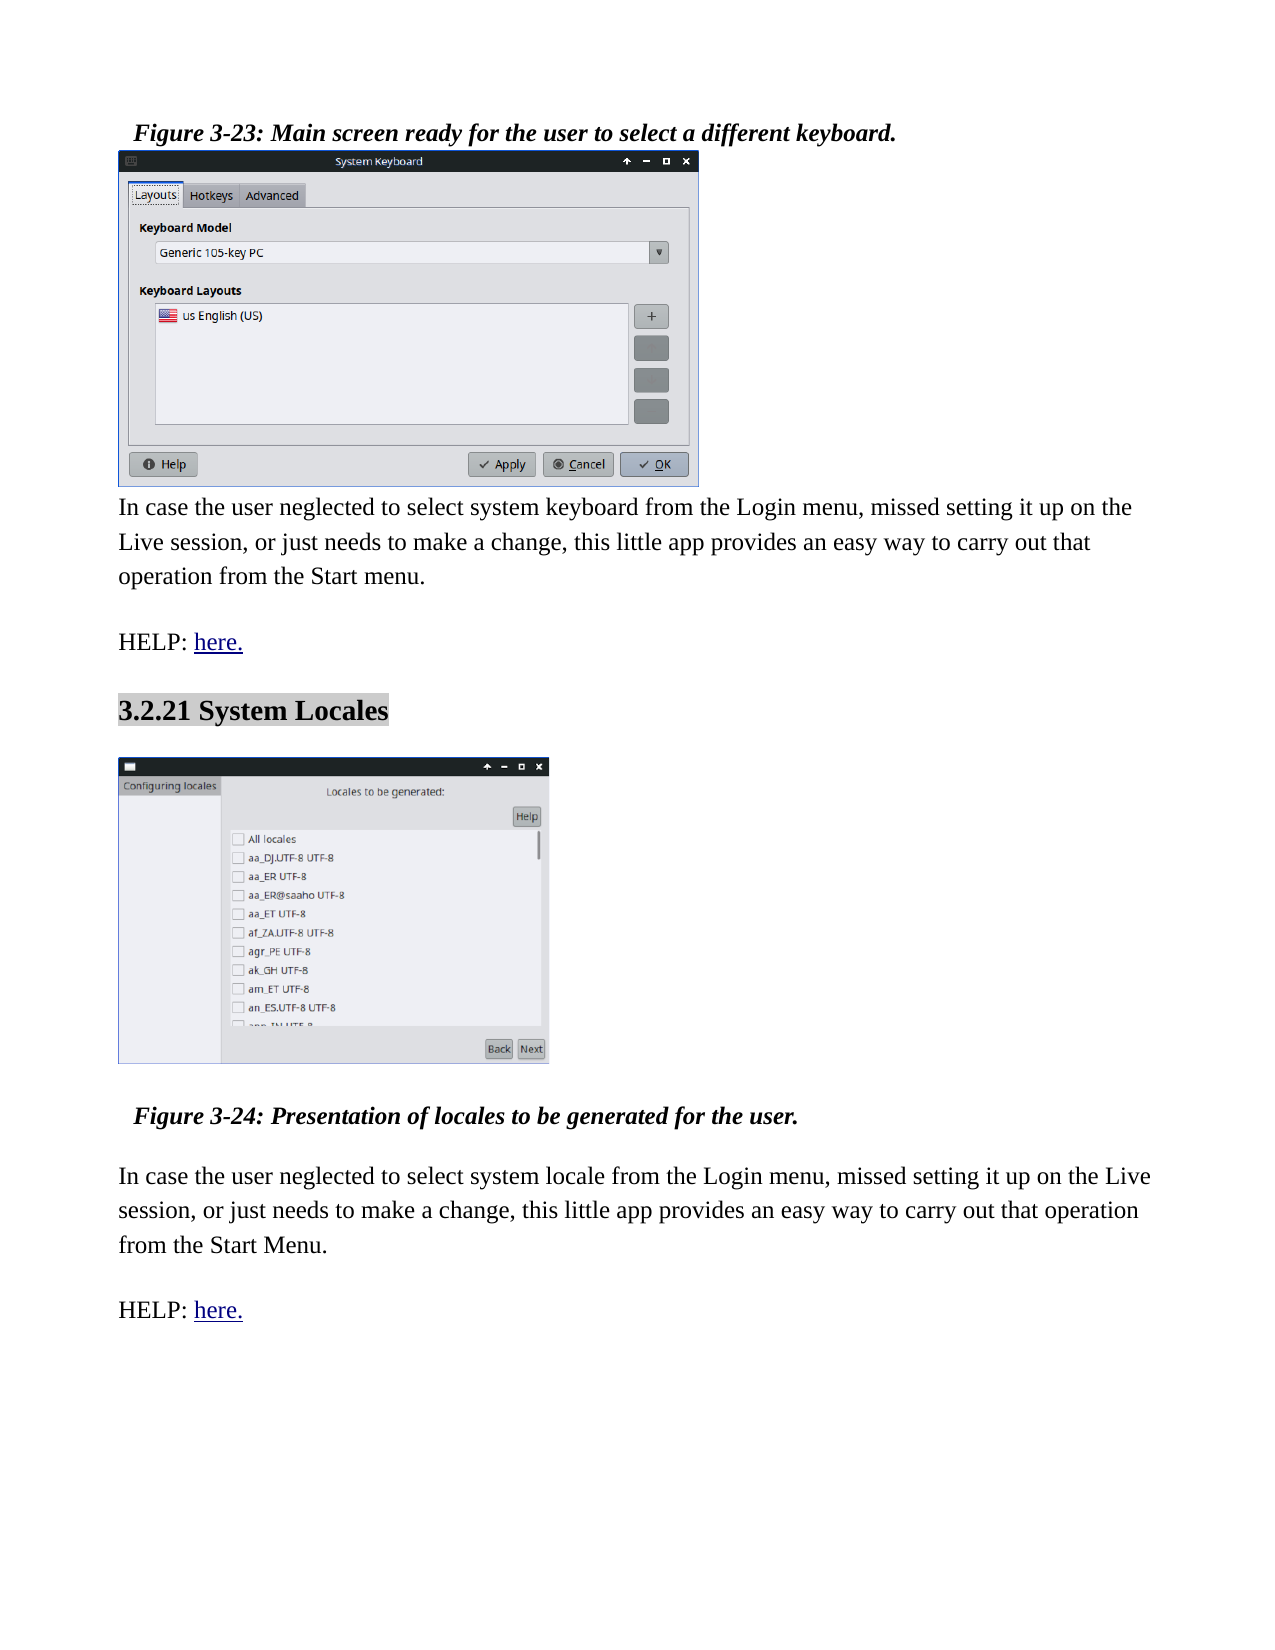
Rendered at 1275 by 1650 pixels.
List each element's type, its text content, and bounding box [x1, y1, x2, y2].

picture [118, 757, 550, 1064]
text HELP: here. [118, 627, 1157, 656]
text In case the user neglected to select system locale from the Login menu, missed setting it up on the Live session, or just needs to make a change, this little app provides an easy way to carry out that operation from the Start Menu. [118, 1161, 1157, 1258]
text HELP: here. [118, 1296, 1157, 1324]
picture [118, 150, 699, 487]
subtitle 3.2.21 System Locales [389, 693, 1138, 726]
text In case the user neglected to select system keyboard from the Login menu, missed setting it up on the Live session, or just needs to make a change, this little app provides an easy way to carry out that operation from the Start menu. [118, 178, 1157, 590]
text Figure 3-24: Presentation of locales to be generated for the user. [133, 1101, 1142, 1129]
text Figure 3-23: Main screen ready for the user to select a different keyboard. [133, 118, 1142, 147]
